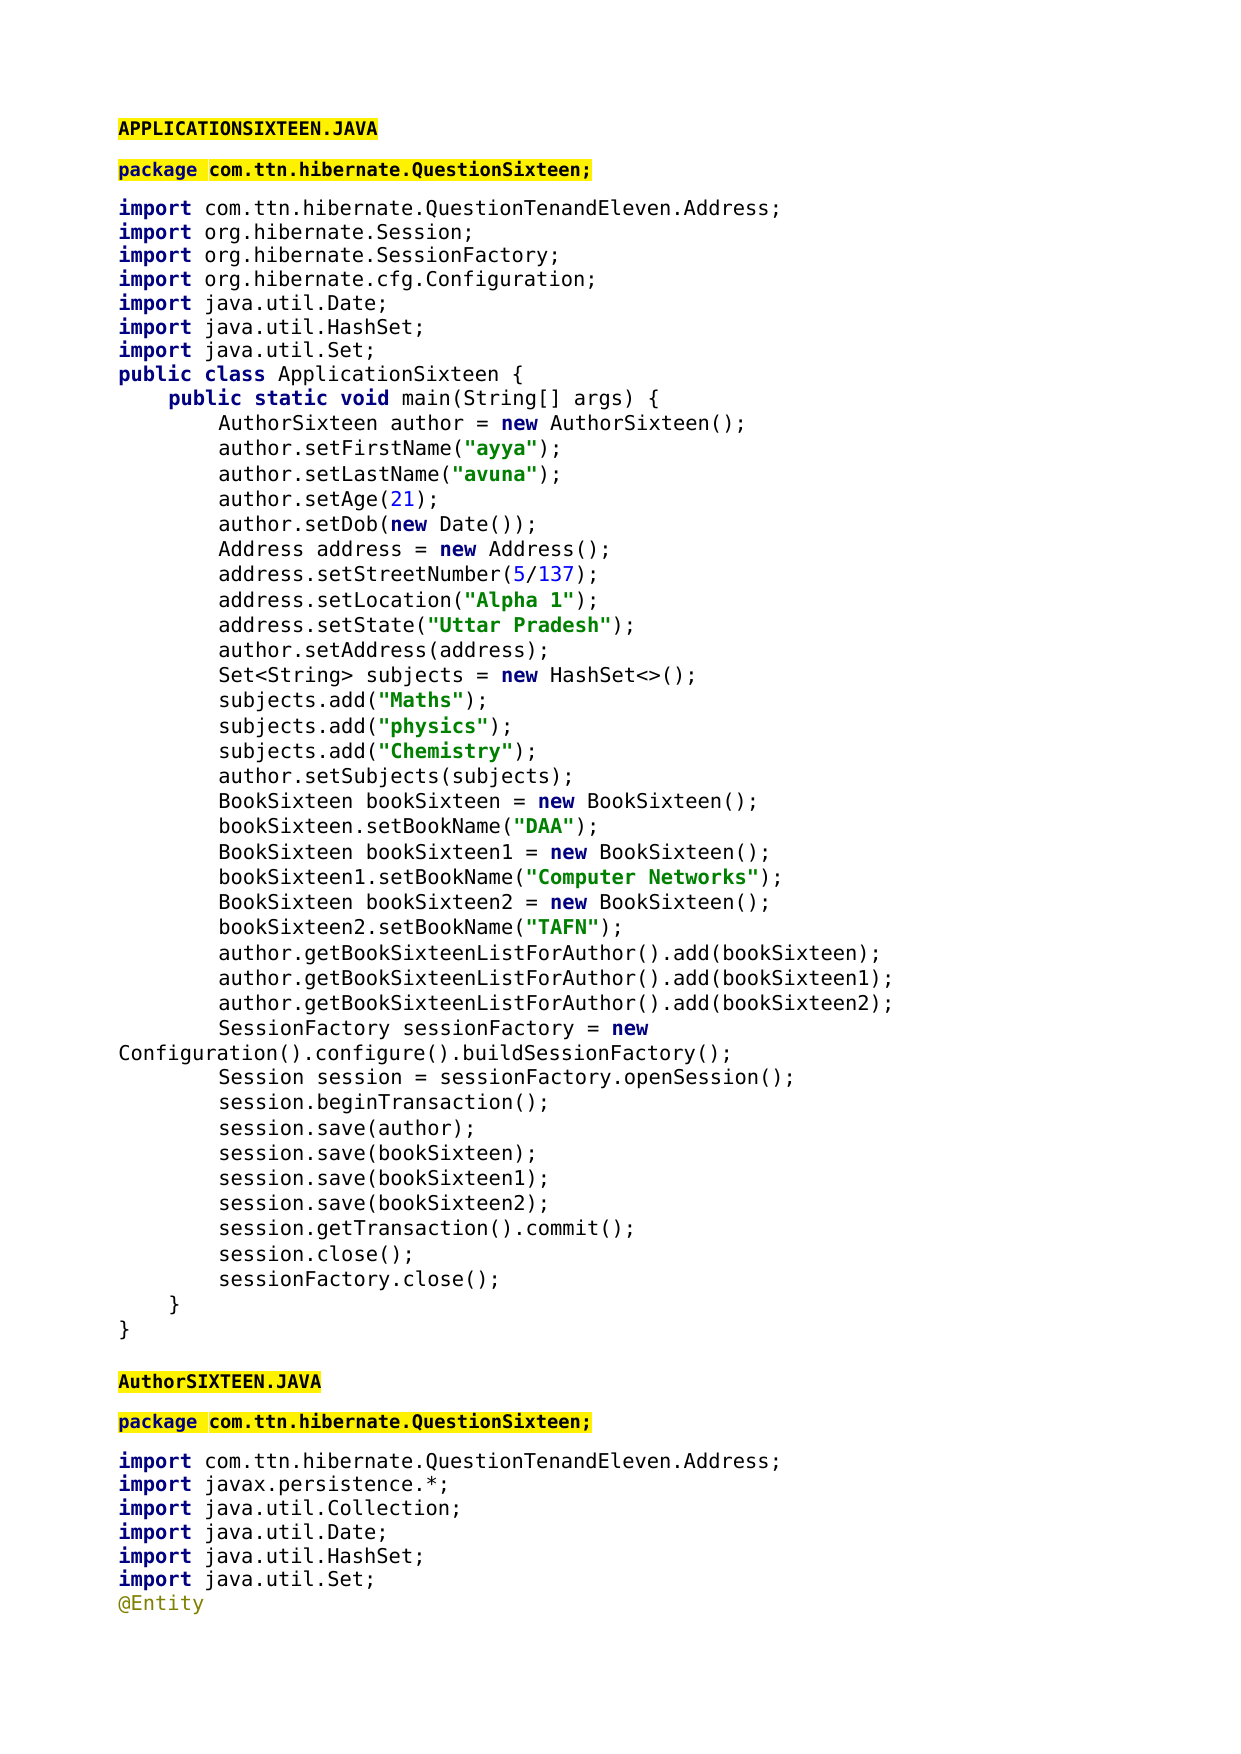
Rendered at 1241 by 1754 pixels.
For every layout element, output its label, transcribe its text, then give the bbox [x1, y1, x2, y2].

text author.getBookSixteenListForAuthor().add(bookSixteen2); [118, 991, 1122, 1017]
text author.setAge(21); [118, 487, 1122, 512]
text session.close(); [118, 1242, 1122, 1267]
text Address address = new Address(); [118, 538, 1122, 563]
text address.setLocation("Alpha 1"); [118, 588, 1122, 613]
text } [118, 1318, 1122, 1341]
text author.setSubjects(subjects); [118, 764, 1122, 790]
text SessionFactory sessionFactory = new Configuration().configure().buildSessionFactory(); [118, 1017, 1122, 1066]
text BookSixteen bookSixteen = new BookSixteen(); [118, 790, 1122, 815]
text author.setLastName("avuna"); [118, 462, 1122, 487]
text } [118, 1292, 1122, 1318]
text subjects.add("Maths"); [118, 689, 1122, 714]
text @Entity [118, 1592, 1122, 1615]
text import java.util.Collection; [118, 1497, 1122, 1520]
text Set<String> subjects = new HashSet<>(); [118, 664, 1122, 689]
text import java.util.Date; [118, 291, 1122, 315]
text session.save(bookSixteen); [118, 1141, 1122, 1166]
text session.save(bookSixteen1); [118, 1166, 1122, 1192]
text import org.hibernate.cfg.Configuration; [118, 268, 1122, 291]
text BookSixteen bookSixteen2 = new BookSixteen(); [118, 891, 1122, 916]
text author.setFirstName("ayya"); [118, 437, 1122, 462]
text AuthorSixteen author = new AuthorSixteen(); [118, 412, 1122, 437]
text import org.hibernate.SessionFactory; [118, 244, 1122, 268]
text address.setStreetNumber(5/137); [118, 563, 1122, 588]
text package com.ttn.hibernate.QuestionSixteen; [118, 1412, 1122, 1433]
text import java.util.Set; [118, 339, 1122, 363]
text author.setDob(new Date()); [118, 512, 1122, 538]
text import com.ttn.hibernate.QuestionTenandEleven.Address; [118, 196, 1122, 220]
text author.setAddress(address); [118, 638, 1122, 664]
text author.getBookSixteenListForAuthor().add(bookSixteen); [118, 941, 1122, 966]
text public static void main(String[] args) { [118, 386, 1122, 412]
text session.save(bookSixteen2); [118, 1192, 1122, 1217]
text bookSixteen.setBookName("DAA"); [118, 815, 1122, 840]
text session.getTransaction().commit(); [118, 1217, 1122, 1242]
text subjects.add("Chemistry"); [118, 739, 1122, 764]
text APPLICATIONSIXTEEN.JAVA [118, 118, 1122, 140]
text AuthorSIXTEEN.JAVA [118, 1371, 1122, 1393]
text import org.hibernate.Session; [118, 220, 1122, 244]
text author.getBookSixteenListForAuthor().add(bookSixteen1); [118, 966, 1122, 991]
text import javax.persistence.*; [118, 1473, 1122, 1497]
text bookSixteen2.setBookName("TAFN"); [118, 916, 1122, 941]
text import java.util.Set; [118, 1568, 1122, 1592]
text bookSixteen1.setBookName("Computer Networks"); [118, 865, 1122, 891]
text address.setState("Uttar Pradesh"); [118, 613, 1122, 638]
text session.beginTransaction(); [118, 1091, 1122, 1116]
text sessionFactory.close(); [118, 1267, 1122, 1292]
text import java.util.Date; [118, 1520, 1122, 1544]
text import java.util.HashSet; [118, 1544, 1122, 1568]
text import java.util.HashSet; [118, 315, 1122, 339]
text session.save(author); [118, 1116, 1122, 1141]
text BookSixteen bookSixteen1 = new BookSixteen(); [118, 840, 1122, 865]
text import com.ttn.hibernate.QuestionTenandEleven.Address; [118, 1449, 1122, 1473]
text subjects.add("physics"); [118, 714, 1122, 739]
text public class ApplicationSixteen { [118, 363, 1122, 386]
text package com.ttn.hibernate.QuestionSixteen; [118, 159, 1122, 181]
text Session session = sessionFactory.openSession(); [118, 1066, 1122, 1091]
